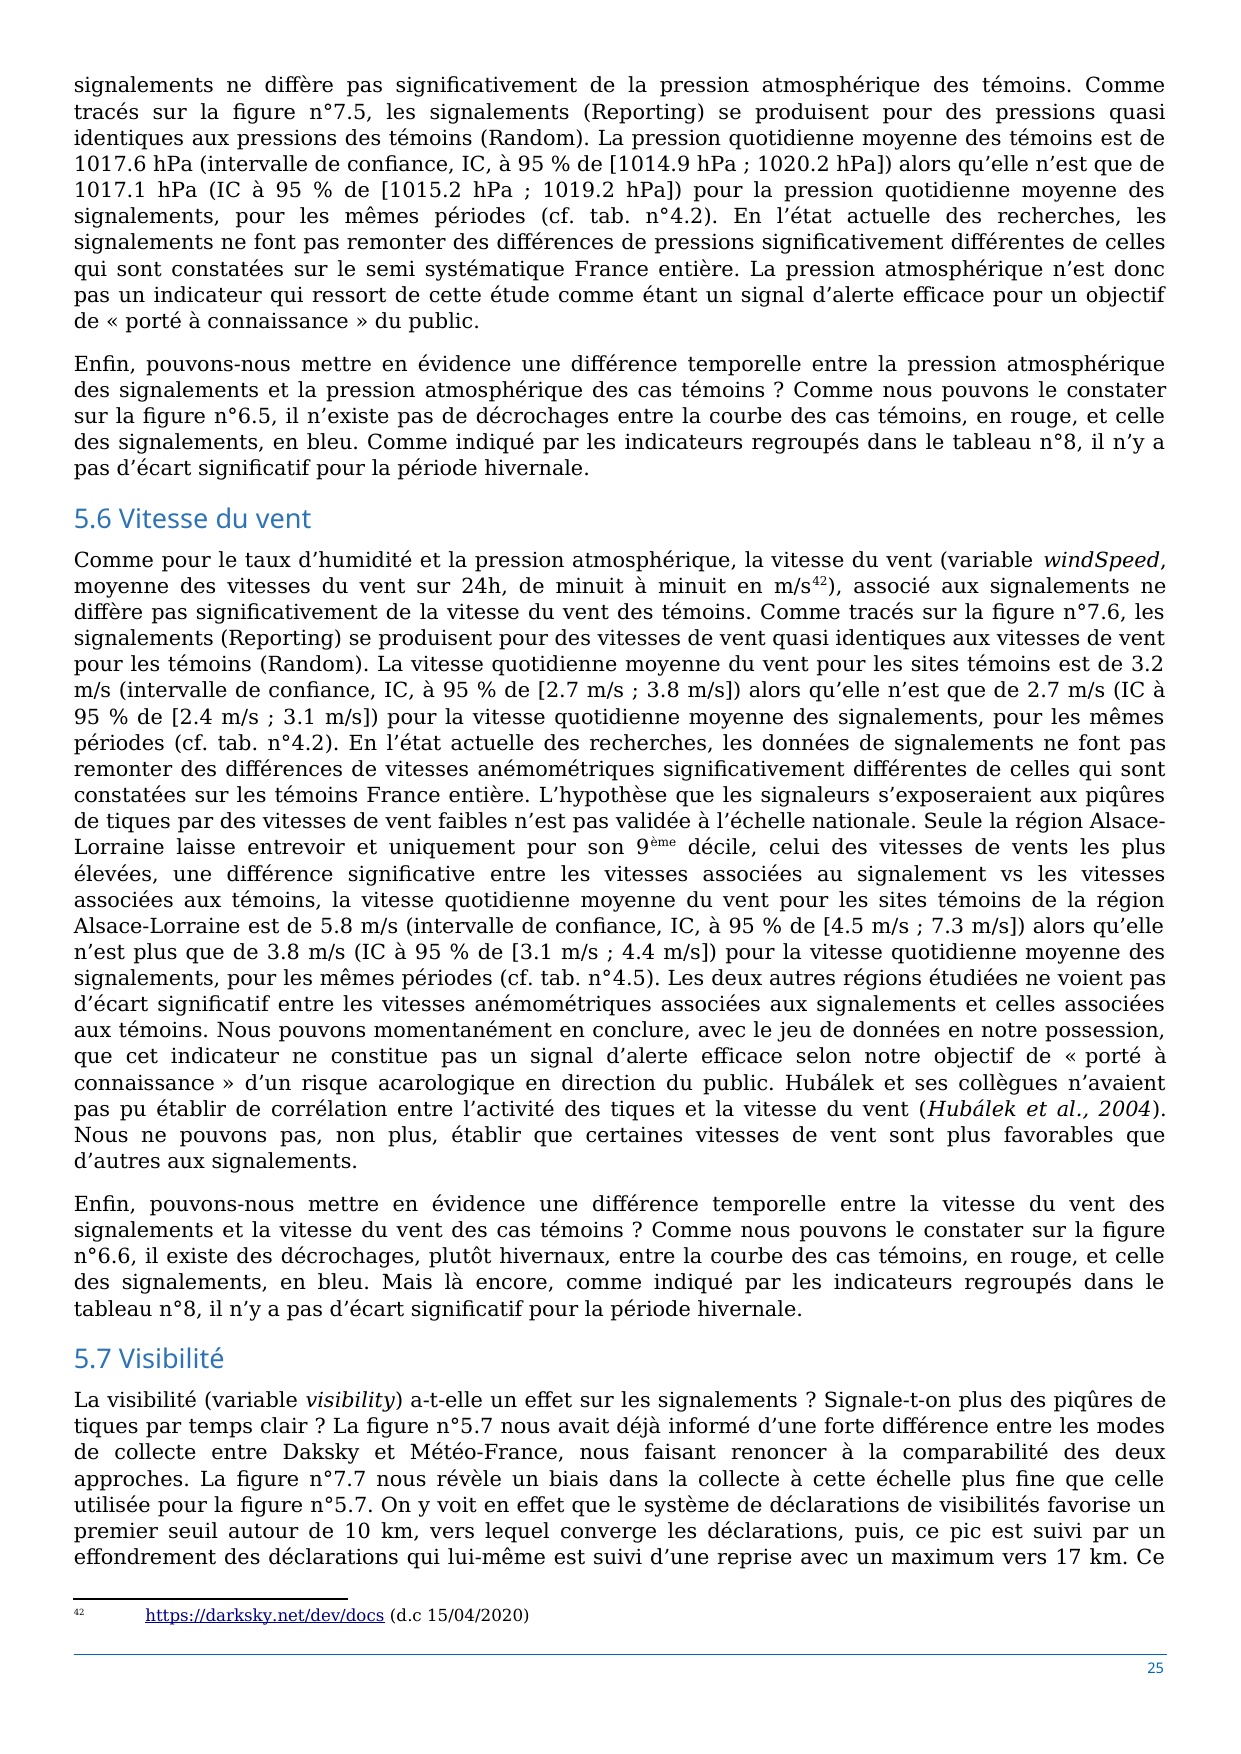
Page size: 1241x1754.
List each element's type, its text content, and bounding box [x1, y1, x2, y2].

subtitle 5.7 Visibilité [73, 1339, 1167, 1376]
text Enfin, pouvons-nous mettre en évidence une différence temporelle entre la pression atmosphérique des signalements et la pression atmosphérique des cas témoins ? Comme nous pouvons le constater sur la figure n°6.5, il n’existe pas de décrochages entre la courbe des cas témoins, en rouge, et celle des signalements, en bleu. Comme indiqué par les indicateurs regroupés dans le tableau n°8, il n’y a pas d’écart significatif pour la période hivernale. [73, 352, 1167, 481]
subtitle 5.6 Vitesse du vent [73, 499, 1167, 536]
text La visibilité (variable visibility) a-t-elle un effet sur les signalements ? Signale-t-on plus des piqûres de tiques par temps clair ? La figure n°5.7 nous avait déjà informé d’une forte différence entre les modes de collecte entre Daksky et Météo-France, nous faisant renoncer à la comparabilité des deux approches. La figure n°7.7 nous révèle un biais dans la collecte à cette échelle plus fine que celle utilisée pour la figure n°5.7. On y voit en effet que le système de déclarations de visibilités favorise un premier seuil autour de 10 km, vers lequel converge les déclarations, puis, ce pic est suivi par un effondrement des déclarations qui lui-même est suivi d’une reprise avec un maximum vers 17 km. Ce [73, 1388, 1167, 1569]
text Comme pour le taux d’humidité et la pression atmosphérique, la vitesse du vent (variable windSpeed, moyenne des vitesses du vent sur 24h, de minuit à minuit en m/s), associé aux signalements ne diffère pas significativement de la vitesse du vent des témoins. Comme tracés sur la figure n°7.6, les signalements (Reporting) se produisent pour des vitesses de vent quasi identiques aux vitesses de vent pour les témoins (Random). La vitesse quotidienne moyenne du vent pour les sites témoins est de 3.2 m/s (intervalle de confiance, IC, à 95 % de [2.7 m/s ; 3.8 m/s]) alors qu’elle n’est que de 2.7 m/s (IC à 95 % de [2.4 m/s ; 3.1 m/s]) pour la vitesse quotidienne moyenne des signalements, pour les mêmes périodes (cf. tab. n°4.2). En l’état actuelle des recherches, les données de signalements ne font pas remonter des différences de vitesses anémométriques significativement différentes de celles qui sont constatées sur les témoins France entière. L’hypothèse que les signaleurs s’exposeraient aux piqûres de tiques par des vitesses de vent faibles n’est pas validée à l’échelle nationale. Seule la région Alsace-Lorraine laisse entrevoir et uniquement pour son 9ème décile, celui des vitesses de vents les plus élevées, une différence significative entre les vitesses associées au signalement vs les vitesses associées aux témoins, la vitesse quotidienne moyenne du vent pour les sites témoins de la région Alsace-Lorraine est de 5.8 m/s (intervalle de confiance, IC, à 95 % de [4.5 m/s ; 7.3 m/s]) alors qu’elle n’est plus que de 3.8 m/s (IC à 95 % de [3.1 m/s ; 4.4 m/s]) pour la vitesse quotidienne moyenne des signalements, pour les mêmes périodes (cf. tab. n°4.5). Les deux autres régions étudiées ne voient pas d’écart significatif entre les vitesses anémométriques associées aux signalements et celles associées aux témoins. Nous pouvons momentanément en conclure, avec le jeu de données en notre possession, que cet indicateur ne constitue pas un signal d’alerte efficace selon notre objectif de « porté à connaissance » d’un risque acarologique en direction du public. Hubálek et ses collègues n’avaient pas pu établir de corrélation entre l’activité des tiques et la vitesse du vent (Hubálek et al., 2004). Nous ne pouvons pas, non plus, établir que certaines vitesses de vent sont plus favorables que d’autres aux signalements. [73, 548, 1167, 1173]
text Enfin, pouvons-nous mettre en évidence une différence temporelle entre la vitesse du vent des signalements et la vitesse du vent des cas témoins ? Comme nous pouvons le constater sur la figure n°6.6, il existe des décrochages, plutôt hivernaux, entre la courbe des cas témoins, en rouge, et celle des signalements, en bleu. Mais là encore, comme indiqué par les indicateurs regroupés dans le tableau n°8, il n’y a pas d’écart significatif pour la période hivernale. [73, 1192, 1167, 1321]
text https://darksky.net/dev/docs (d.c 15/04/2020) [73, 1606, 1167, 1625]
text signalements ne diffère pas significativement de la pression atmosphérique des témoins. Comme tracés sur la figure n°7.5, les signalements (Reporting) se produisent pour des pressions quasi identiques aux pressions des témoins (Random). La pression quotidienne moyenne des témoins est de 1017.6 hPa (intervalle de confiance, IC, à 95 % de [1014.9 hPa ; 1020.2 hPa]) alors qu’elle n’est que de 1017.1 hPa (IC à 95 % de [1015.2 hPa ; 1019.2 hPa]) pour la pression quotidienne moyenne des signalements, pour les mêmes périodes (cf. tab. n°4.2). En l’état actuelle des recherches, les signalements ne font pas remonter des différences de pressions significativement différentes de celles qui sont constatées sur le semi systématique France entière. La pression atmosphérique n’est donc pas un indicateur qui ressort de cette étude comme étant un signal d’alerte efficace pour un objectif de « porté à connaissance » du public. [73, 73, 1167, 333]
